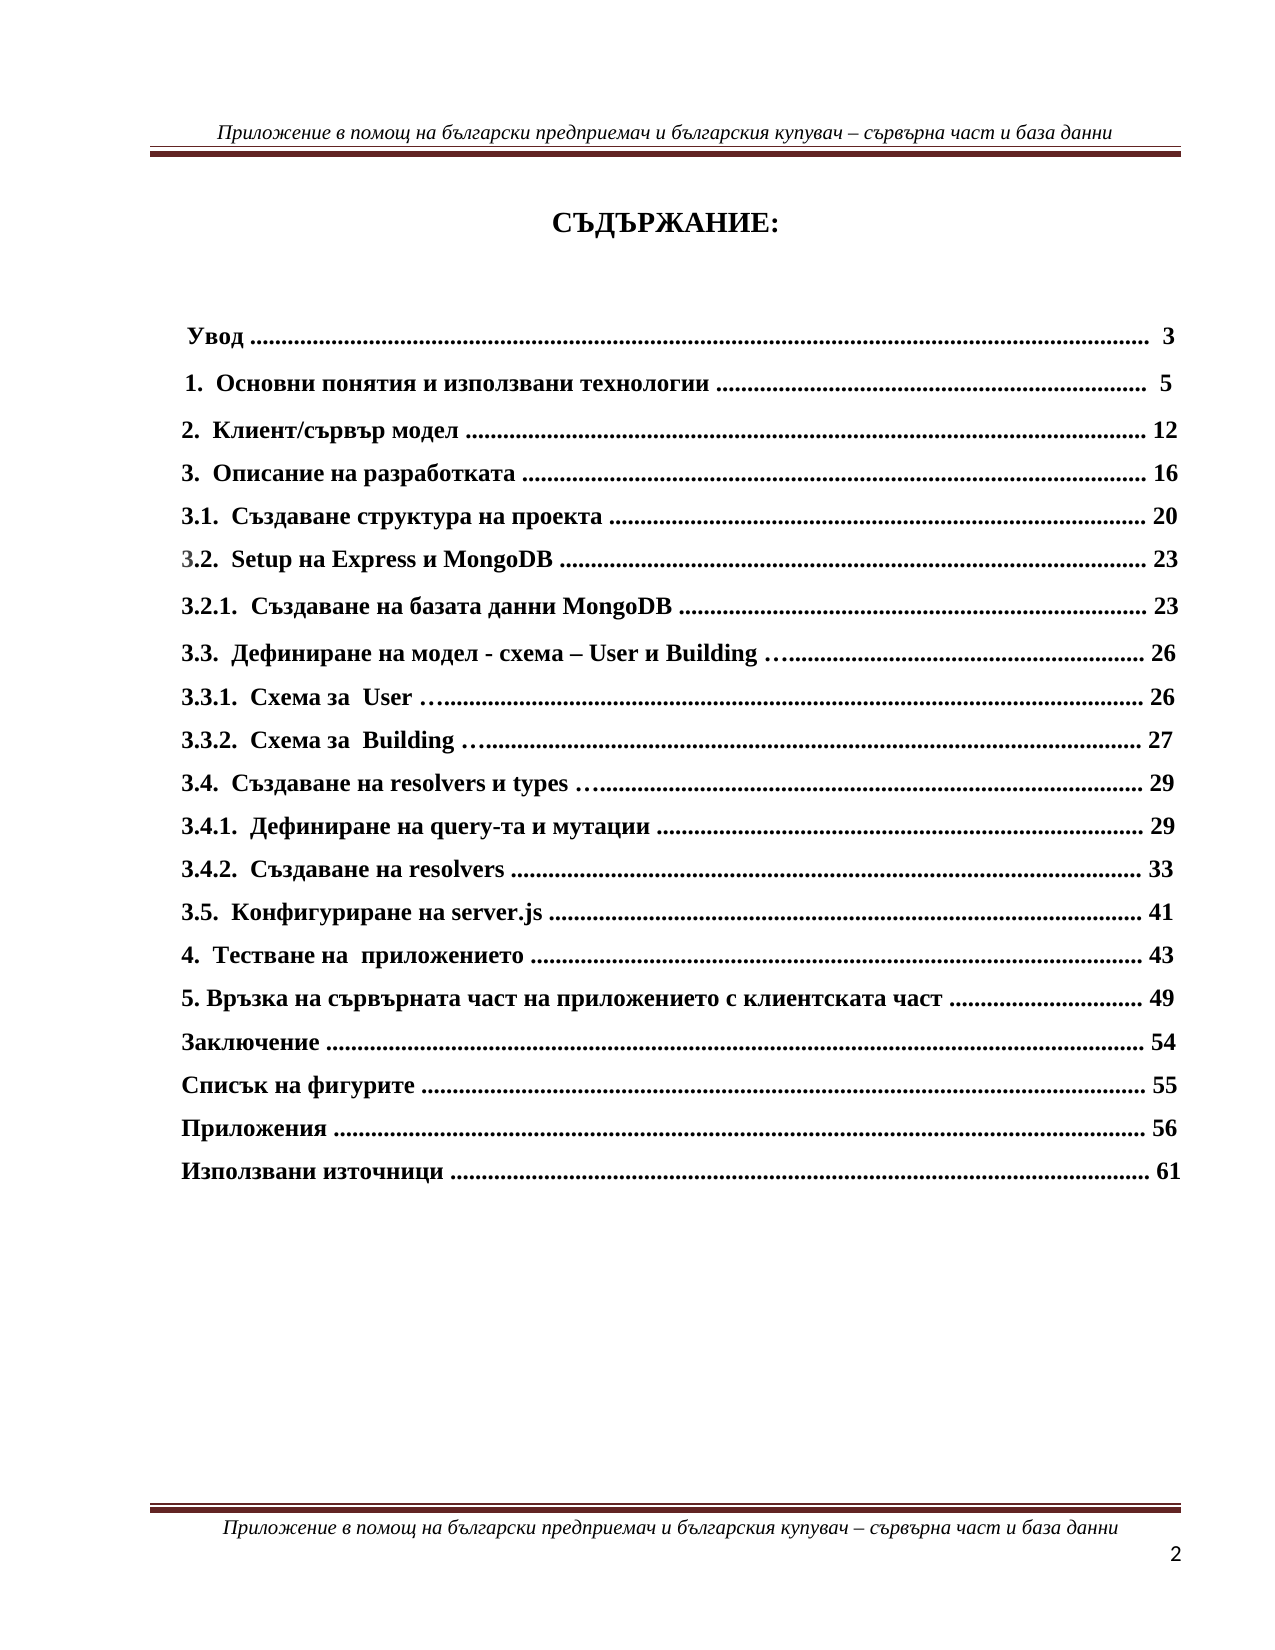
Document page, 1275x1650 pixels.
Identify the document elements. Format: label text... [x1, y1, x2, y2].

text 3. Описание на разработката .................................................................................................... 16 [150, 458, 1181, 487]
text 3.2. Setup на Express и MongoDB .............................................................................................. 23 [150, 544, 1181, 573]
text Приложения .................................................................................................................................. 56 [150, 1113, 1181, 1142]
text 1. Основни понятия и използвани технологии ..................................................................... 5 [150, 364, 1181, 398]
text 3.4. Създаване на resolvers и types …....................................................................................... 29 [150, 768, 1181, 797]
list Увод ................................................................................................................................................ 3 [150, 317, 1181, 351]
text СЪДЪРЖАНИЕ: [150, 205, 1181, 239]
text 3.3.1. Схема за User …................................................................................................................ 26 [150, 682, 1181, 710]
text 4. Тестване на приложението .................................................................................................. 43 [150, 940, 1181, 969]
text 3.4.1. Дефиниране на query-та и мутации .............................................................................. 29 [150, 811, 1181, 840]
subtitle 3.2.1. Създаване на базата данни MongoDB ........................................................................... 23 [150, 587, 1181, 621]
text Използвани източници ................................................................................................................ 61 [150, 1156, 1181, 1185]
text 3.3. Дефиниране на модел - схема – User и Building …......................................................... 26 [150, 638, 1181, 667]
text Заключение ................................................................................................................................... 54 [150, 1027, 1181, 1055]
text Списък на фигурите .................................................................................................................... 55 [150, 1070, 1181, 1098]
text 3.1. Създаване структура на проекта ...................................................................................... 20 [150, 501, 1181, 530]
list 2. Клиент/сървър модел ............................................................................................................. 12 [150, 415, 1181, 444]
text 3.4.2. Създаване на resolvers ..................................................................................................... 33 [150, 854, 1181, 883]
text 3.5. Конфигуриране на server.js ............................................................................................... 41 [150, 897, 1181, 926]
text 3.3.2. Схема за Building …......................................................................................................... 27 [150, 725, 1181, 753]
text 5. Връзка на сървърната част на приложението с клиентската част ............................... 49 [150, 983, 1181, 1012]
